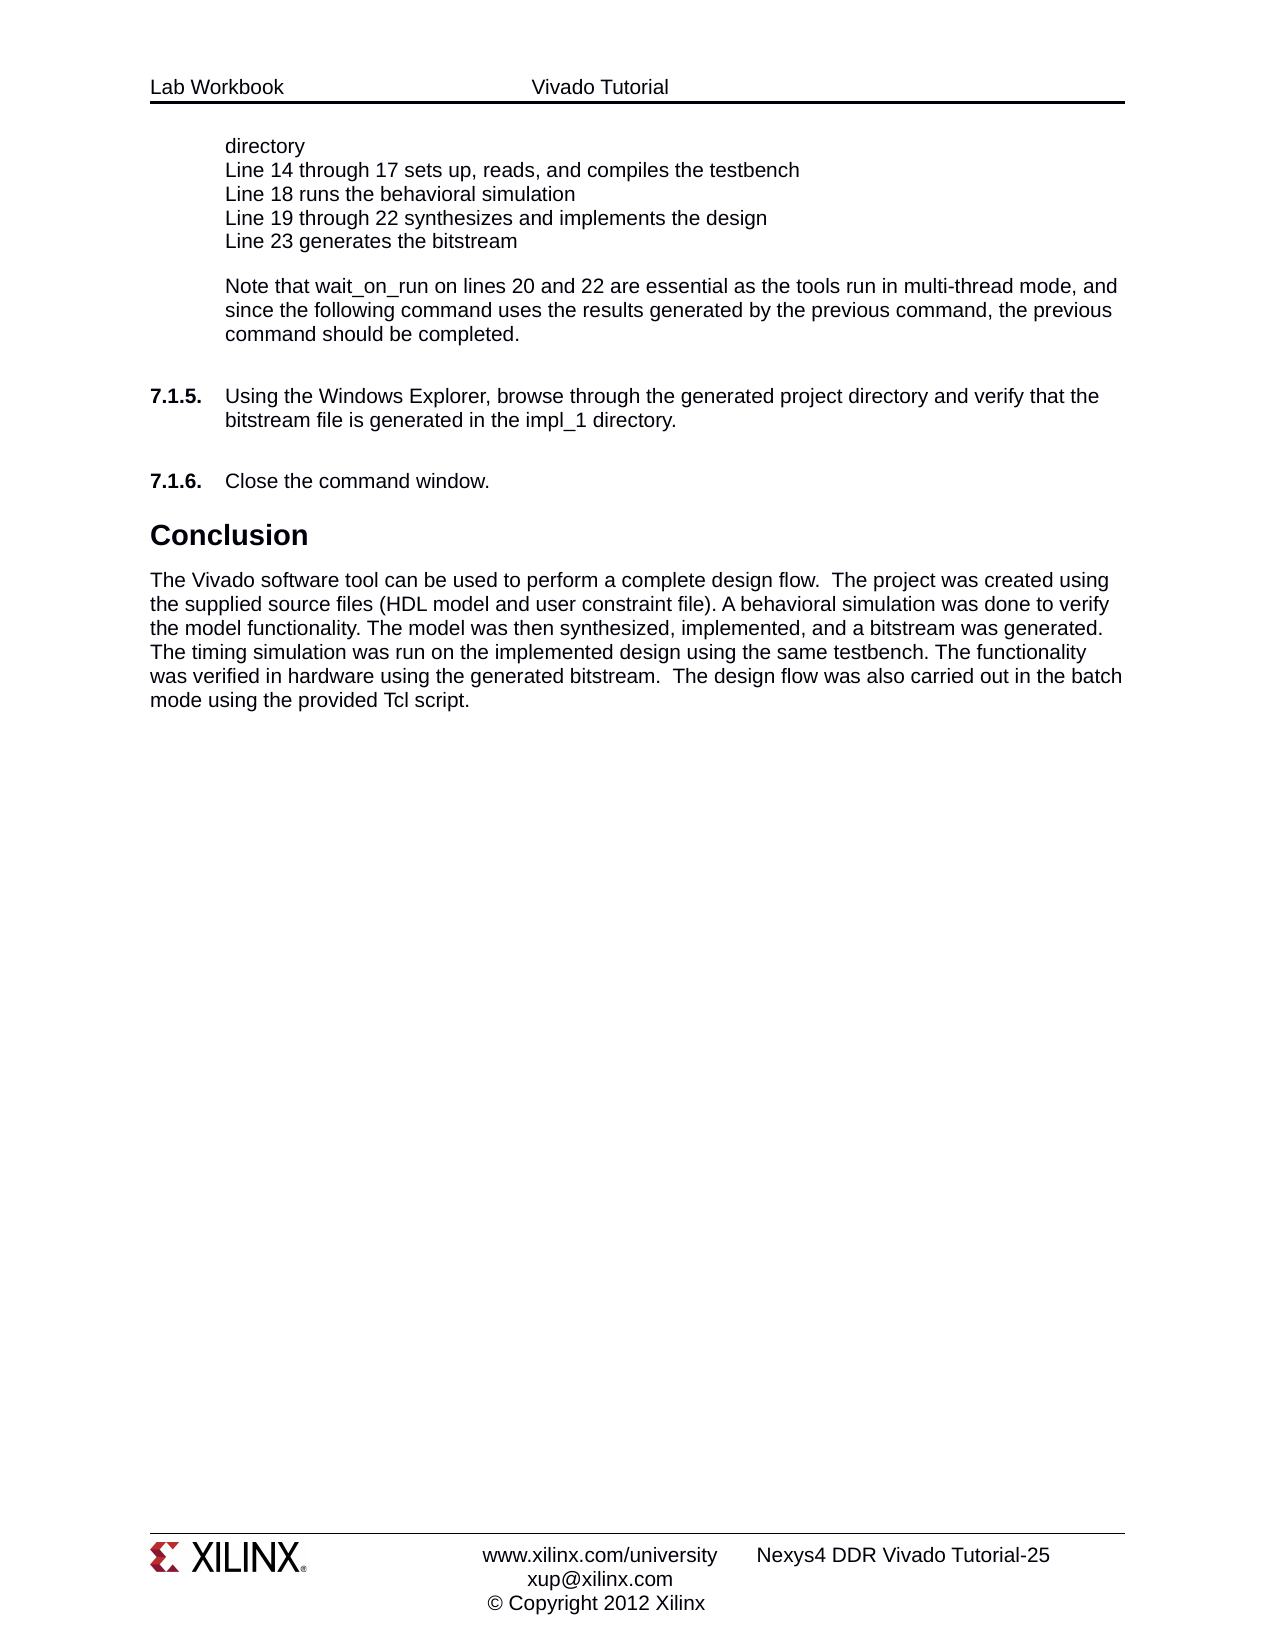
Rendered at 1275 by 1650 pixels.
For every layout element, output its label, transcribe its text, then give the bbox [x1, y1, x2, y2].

text The Vivado software tool can be used to perform a complete design flow. The project was created using the supplied source files (HDL model and user constraint file). A behavioral simulation was done to verify the model functionality. The model was then synthesized, implemented, and a bitstream was generated. The timing simulation was run on the implemented design using the same testbench. The functionality was verified in hardware using the generated bitstream. The design flow was also carried out in the batch mode using the provided Tcl script. [150, 568, 1125, 712]
list Using the Windows Explorer, browse through the generated project directory and verify that the bitstream file is generated in the impl_1 directory. [150, 383, 1125, 431]
list Close the command window. [150, 469, 1125, 493]
picture [150, 1542, 307, 1572]
text Conclusion [150, 518, 1125, 551]
text Note that wait_on_run on lines 20 and 22 are essential as the tools run in multi-thread mode, and since the following command uses the results generated by the previous command, the previous command should be completed. [225, 274, 1125, 346]
text directory Line 14 through 17 sets up, reads, and compiles the testbench Line 18 runs the behavioral simulation Line 19 through 22 synthesizes and implements the design Line 23 generates the bitstream [225, 133, 1125, 253]
